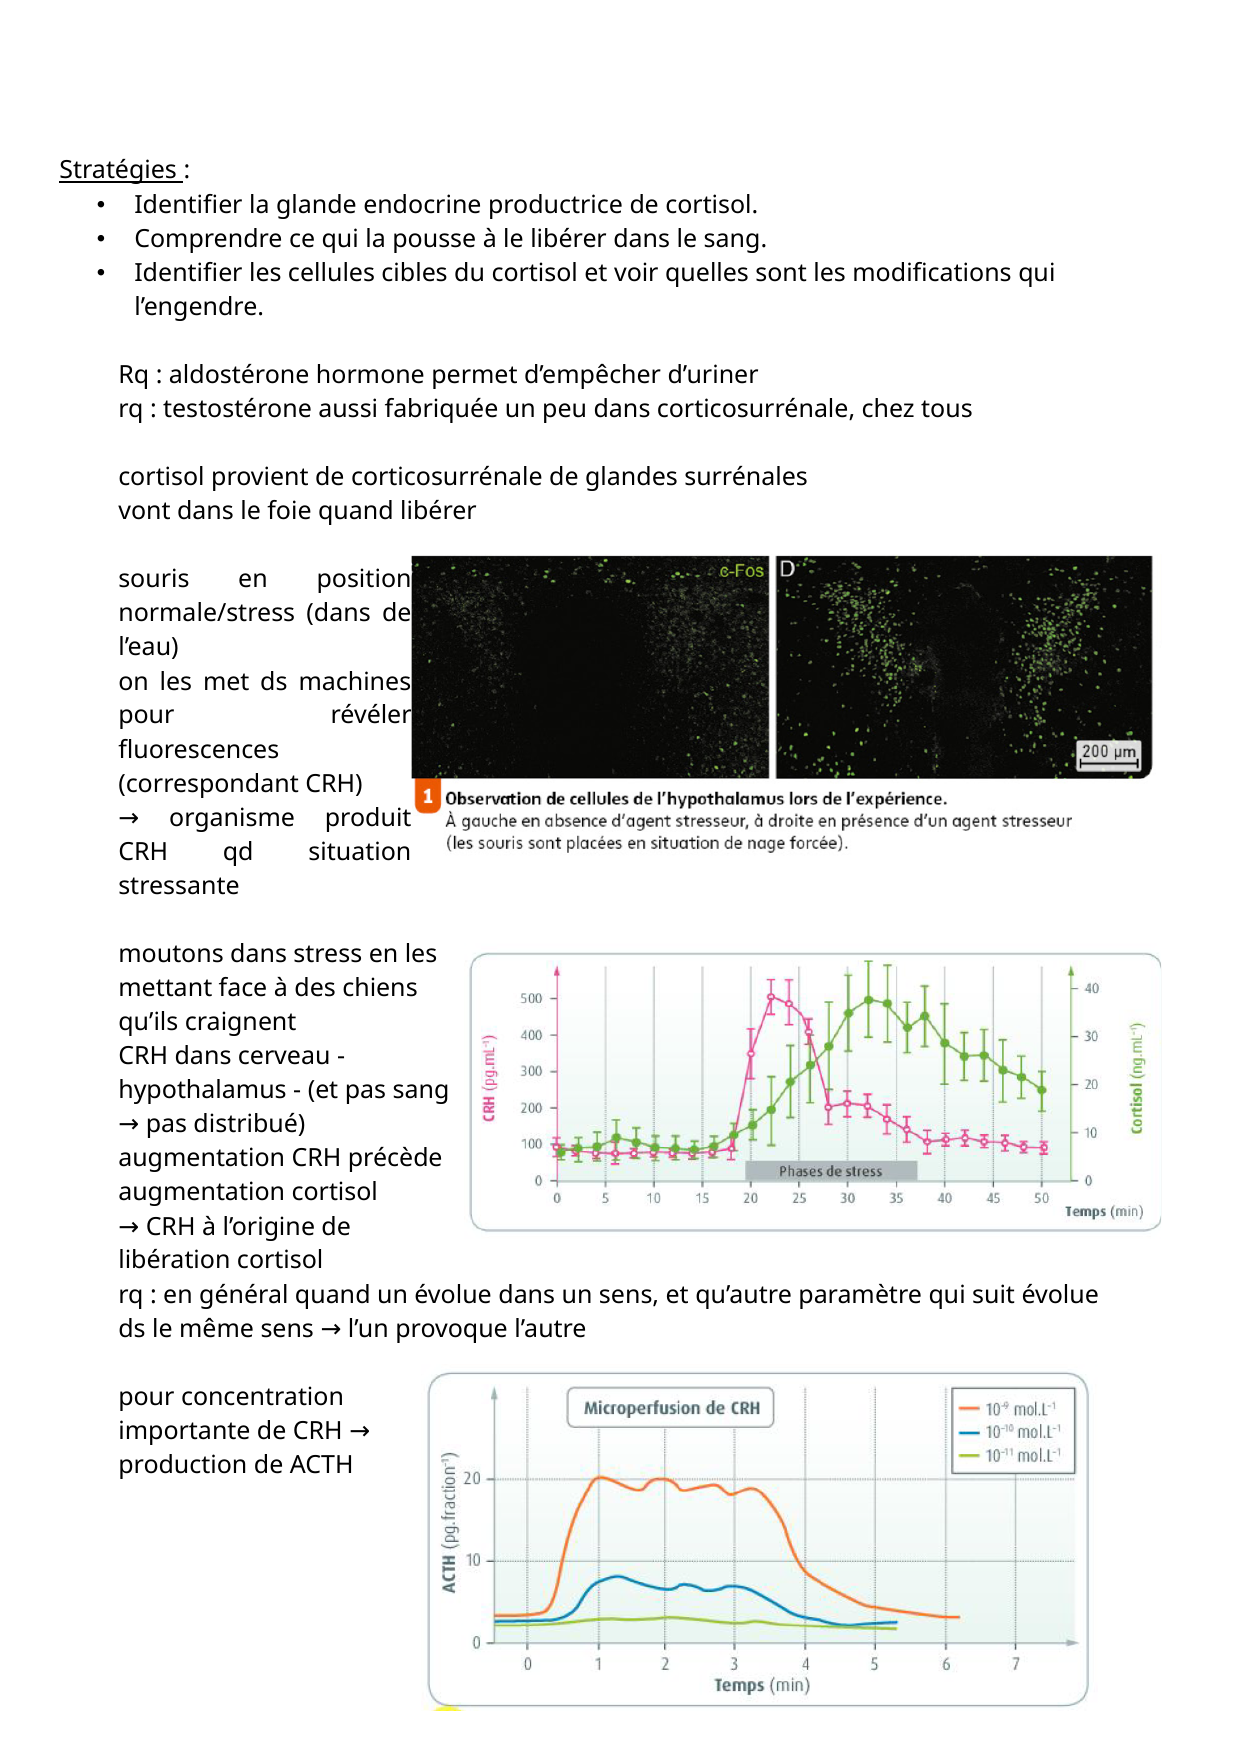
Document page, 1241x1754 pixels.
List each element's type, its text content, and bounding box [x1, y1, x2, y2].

text Rq : aldostérone hormone permet d’empêcher d’uriner [118, 357, 1122, 391]
text vont dans le foie quand libérer [118, 493, 1122, 527]
text moutons dans stress en les mettant face à des chiens qu’ils craignent [118, 936, 1122, 1038]
text cortisol provient de corticosurrénale de glandes surrénales [118, 459, 1122, 493]
text augmentation CRH précède augmentation cortisol [118, 1140, 450, 1208]
picture [411, 554, 1162, 863]
list Comprendre ce qui la pousse à le libérer dans le sang. [97, 220, 1122, 254]
list Identifier la glande endocrine productrice de cortisol. [97, 186, 1122, 220]
text pour concentration importante de CRH → production de ACTH [118, 1378, 393, 1481]
text rq : en général quand un évolue dans un sens, et qu’autre paramètre qui suit évolue ds le même sens → l’un provoque l’autre [118, 1276, 1122, 1344]
text → CRH à l’origine de libération cortisol [118, 1208, 1122, 1276]
text CRH dans cerveau -hypothalamus - (et pas sang → pas distribué) [118, 1038, 450, 1140]
list Identifier les cellules cibles du cortisol et voir quelles sont les modifications qui l’engendre. [97, 254, 1122, 322]
picture [450, 939, 1162, 1256]
text rq : testostérone aussi fabriquée un peu dans corticosurrénale, chez tous [118, 391, 1122, 425]
text on les met ds machines pour révéler fluorescences (correspondant CRH) [118, 663, 411, 799]
text → organisme produit CRH qd situation stressante [118, 799, 1122, 902]
text Stratégies : [59, 152, 1122, 186]
picture [393, 1357, 1106, 1711]
text souris en position normale/stress (dans de l’eau) [118, 561, 411, 663]
